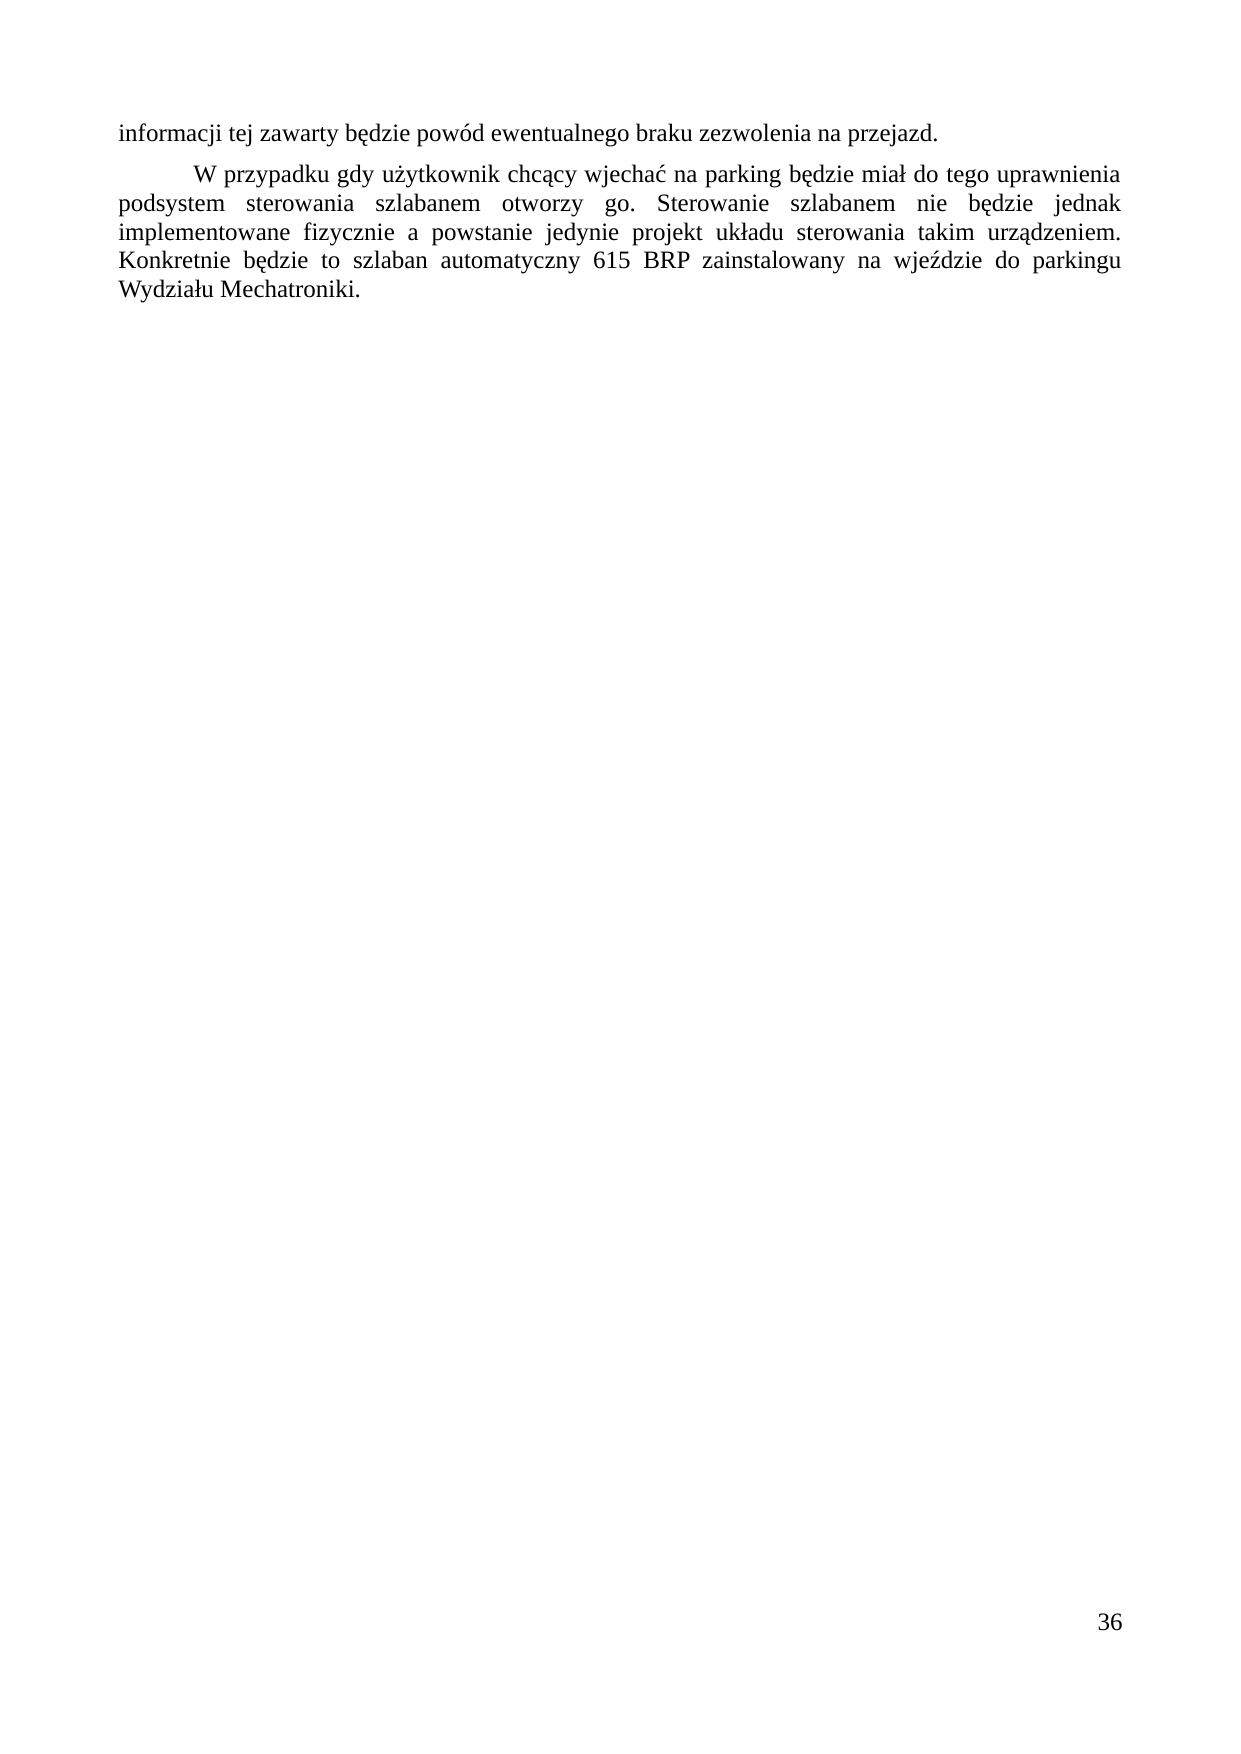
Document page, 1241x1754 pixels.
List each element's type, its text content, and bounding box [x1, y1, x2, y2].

text W przypadku gdy użytkownik chcący wjechać na parking będzie miał do tego uprawnienia podsystem sterowania szlabanem otworzy go. Sterowanie szlabanem nie będzie jednak implementowane fizycznie a powstanie jedynie projekt układu sterowania takim urządzeniem. Konkretnie będzie to szlaban automatyczny 615 BRP zainstalowany na wjeździe do parkingu Wydziału Mechatroniki. [118, 159, 1122, 303]
text informacji tej zawarty będzie powód ewentualnego braku zezwolenia na przejazd. [118, 118, 1122, 147]
